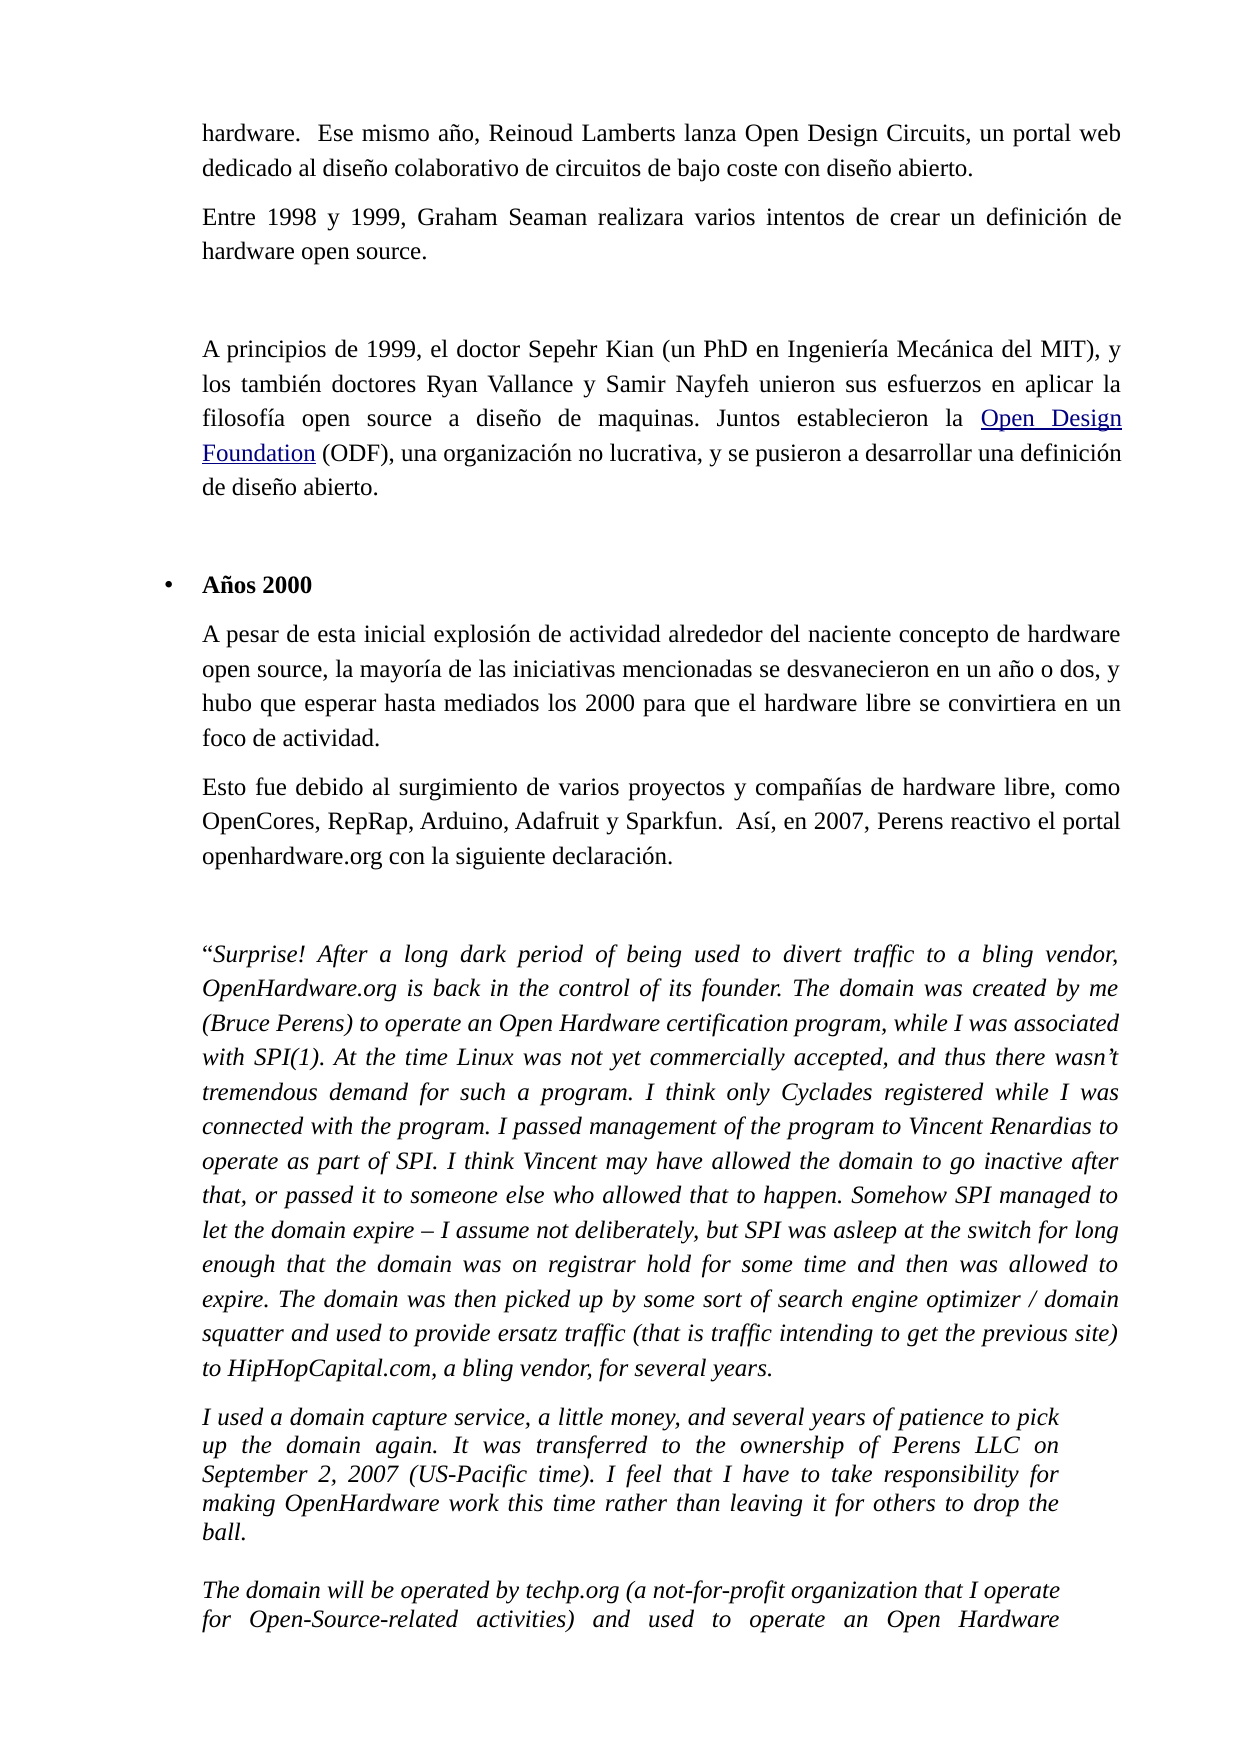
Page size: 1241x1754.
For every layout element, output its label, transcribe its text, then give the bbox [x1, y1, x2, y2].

text Entre 1998 y 1999, Graham Seaman realizara varios intentos de crear un definición de hardware open source. [202, 202, 1122, 265]
text A pesar de esta inicial explosión de actividad alrededor del naciente concepto de hardware open source, la mayoría de las iniciativas mencionadas se desvanecieron en un año o dos, y hubo que esperar hasta mediados los 2000 para que el hardware libre se convirtiera en un foco de actividad. [202, 619, 1122, 752]
text Esto fue debido al surgimiento de varios proyectos y compañías de hardware libre, como OpenCores, RepRap, Arduino, Adafruit y Sparkfun. Así, en 2007, Perens reactivo el portal openhardware.org con la siguiente declaración. [202, 772, 1122, 869]
text I used a domain capture service, a little money, and several years of patience to pick up the domain again. It was transferred to the ownership of Perens LLC on September 2, 2007 (US-Pacific time). I feel that I have to take responsibility for making OpenHardware work this time rather than leaving it for others to drop the ball. [202, 1402, 1063, 1546]
text A principios de 1999, el doctor Sepehr Kian (un PhD en Ingeniería Mecánica del MIT), y los también doctores Ryan Vallance y Samir Nayfeh unieron sus esfuerzos en aplicar la filosofía open source a diseño de maquinas. Juntos establecieron la Open Design Foundation (ODF), una organización no lucrativa, y se pusieron a desarrollar una definición de diseño abierto. [202, 334, 1122, 501]
text “Surprise! After a long dark period of being used to divert traffic to a bling vendor, OpenHardware.org is back in the control of its founder. The domain was created by me (Bruce Perens) to operate an Open Hardware certification program, while I was associated with SPI(1). At the time Linux was not yet commercially accepted, and thus there wasn’t tremendous demand for such a program. I think only Cyclades registered while I was connected with the program. I passed management of the program to Vincent Renardias to operate as part of SPI. I think Vincent may have allowed the domain to go inactive after that, or passed it to someone else who allowed that to happen. Somehow SPI managed to let the domain expire – I assume not deliberately, but SPI was asleep at the switch for long enough that the domain was on registrar hold for some time and then was allowed to expire. The domain was then picked up by some sort of search engine optimizer / domain squatter and used to provide ersatz traffic (that is traffic intending to get the previous site) to HipHopCapital.com, a bling vendor, for several years. [202, 939, 1122, 1381]
text The domain will be operated by techp.org (a not-for-profit organization that I operate for Open-Source-related activities) and used to operate an Open Hardware [202, 1575, 1063, 1632]
list Años 2000 [164, 570, 1122, 599]
text hardware. Ese mismo año, Reinoud Lamberts lanza Open Design Circuits, un portal web dedicado al diseño colaborativo de circuitos de bajo coste con diseño abierto. [202, 118, 1122, 181]
